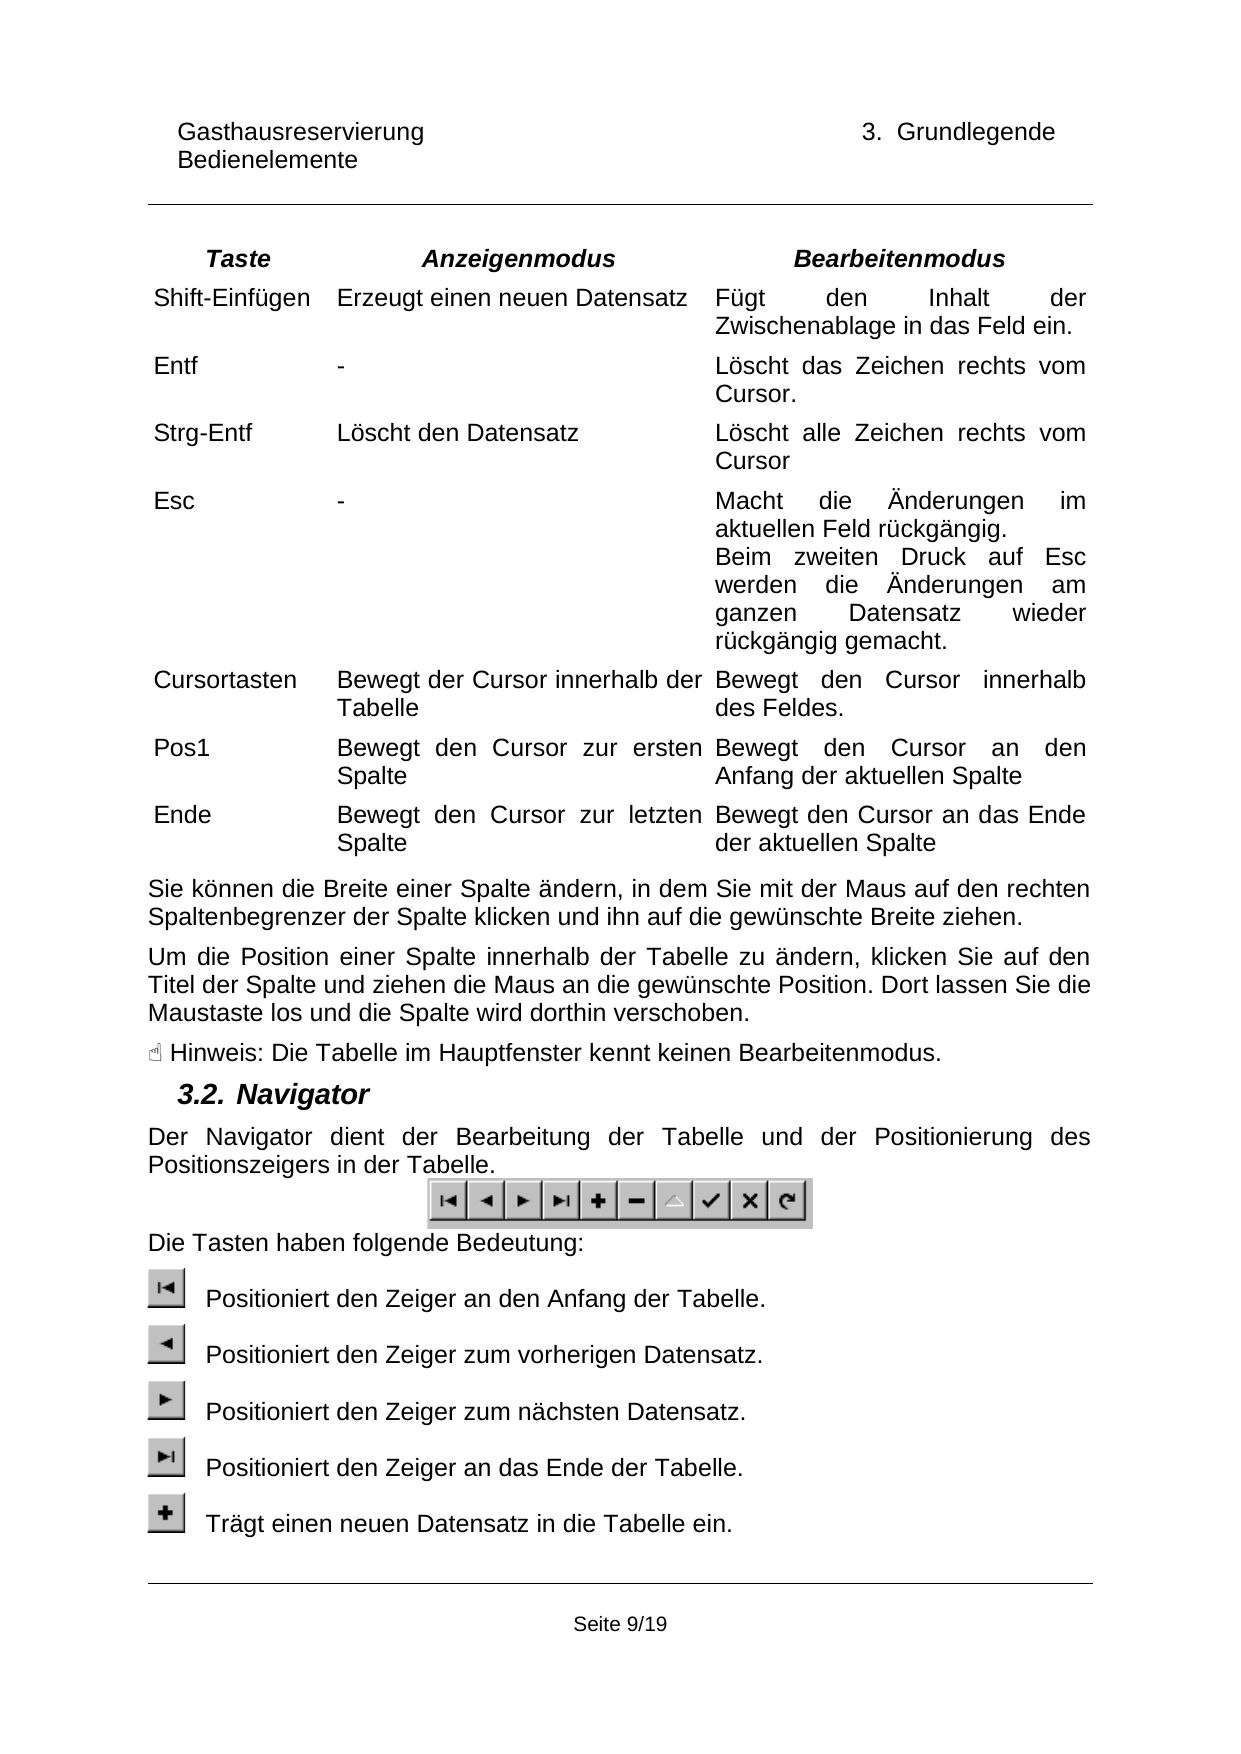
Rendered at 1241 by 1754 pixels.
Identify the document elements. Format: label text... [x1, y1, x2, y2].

table_cell Bewegt der Cursor innerhalb der Tabelle [331, 661, 709, 728]
table_cell Löscht das Zeichen rechts vom Cursor. [709, 346, 1093, 413]
table_header Anzeigenmodus [331, 239, 709, 278]
text Positioniert den Zeiger an den Anfang der Tabelle. [148, 1268, 1093, 1313]
text Positioniert den Zeiger zum nächsten Datensatz. [148, 1381, 1093, 1425]
table_cell Macht die Änderungen im aktuellen Feld rückgängig. Beim zweiten Druck auf Esc werden die Änderungen am ganzen Datensatz wieder rückgängig gemacht. [709, 481, 1093, 661]
picture [427, 1178, 813, 1229]
text  Hinweis: Die Tabelle im Hauptfenster kennt keinen Bearbeitenmodus. [148, 1038, 1093, 1067]
text Sie können die Breite einer Spalte ändern, in dem Sie mit der Maus auf den rechten Spaltenbegrenzer der Spalte klicken und ihn auf die gewünschte Breite ziehen. [148, 875, 1093, 931]
table_cell Strg-Entf [148, 414, 331, 481]
table_cell Pos1 [148, 728, 331, 796]
table_cell - [331, 346, 709, 413]
text Um die Position einer Spalte innerhalb der Tabelle zu ändern, klicken Sie auf den Titel der Spalte und ziehen die Maus an die gewünschte Position. Dort lassen Sie die Maustaste los und die Spalte wird dorthin verschoben. [148, 943, 1093, 1027]
table_cell Bewegt den Cursor zur ersten Spalte [331, 728, 709, 796]
table_cell Shift-Einfügen [148, 279, 331, 346]
table_cell Bewegt den Cursor innerhalb des Feldes. [709, 661, 1093, 728]
text Positioniert den Zeiger an das Ende der Tabelle. [148, 1437, 1093, 1482]
table_cell - [331, 481, 709, 661]
text Die Tasten haben folgende Bedeutung: [148, 1190, 1093, 1257]
subtitle Navigator [177, 1078, 1093, 1111]
table_cell Löscht den Datensatz [331, 414, 709, 481]
table_cell Ende [148, 796, 331, 863]
table_cell Entf [148, 346, 331, 413]
text Der Navigator dient der Bearbeitung der Tabelle und der Positionierung des Positionszeigers in der Tabelle. [148, 1123, 1093, 1179]
table_cell Bewegt den Cursor an den Anfang der aktuellen Spalte [709, 728, 1093, 796]
text Positioniert den Zeiger zum vorherigen Datensatz. [148, 1325, 1093, 1369]
table_cell Löscht alle Zeichen rechts vom Cursor [709, 414, 1093, 481]
table_cell Erzeugt einen neuen Datensatz [331, 279, 709, 346]
table_cell Esc [148, 481, 331, 661]
table_cell Bewegt den Cursor an das Ende der aktuellen Spalte [709, 796, 1093, 863]
table_cell Bewegt den Cursor zur letzten Spalte [331, 796, 709, 863]
table_cell Fügt den Inhalt der Zwischenablage in das Feld ein. [709, 279, 1093, 346]
table_header Bearbeitenmodus [709, 239, 1093, 278]
text Trägt einen neuen Datensatz in die Tabelle ein. [148, 1493, 1093, 1538]
table_header Taste [148, 239, 331, 278]
table_cell Cursortasten [148, 661, 331, 728]
